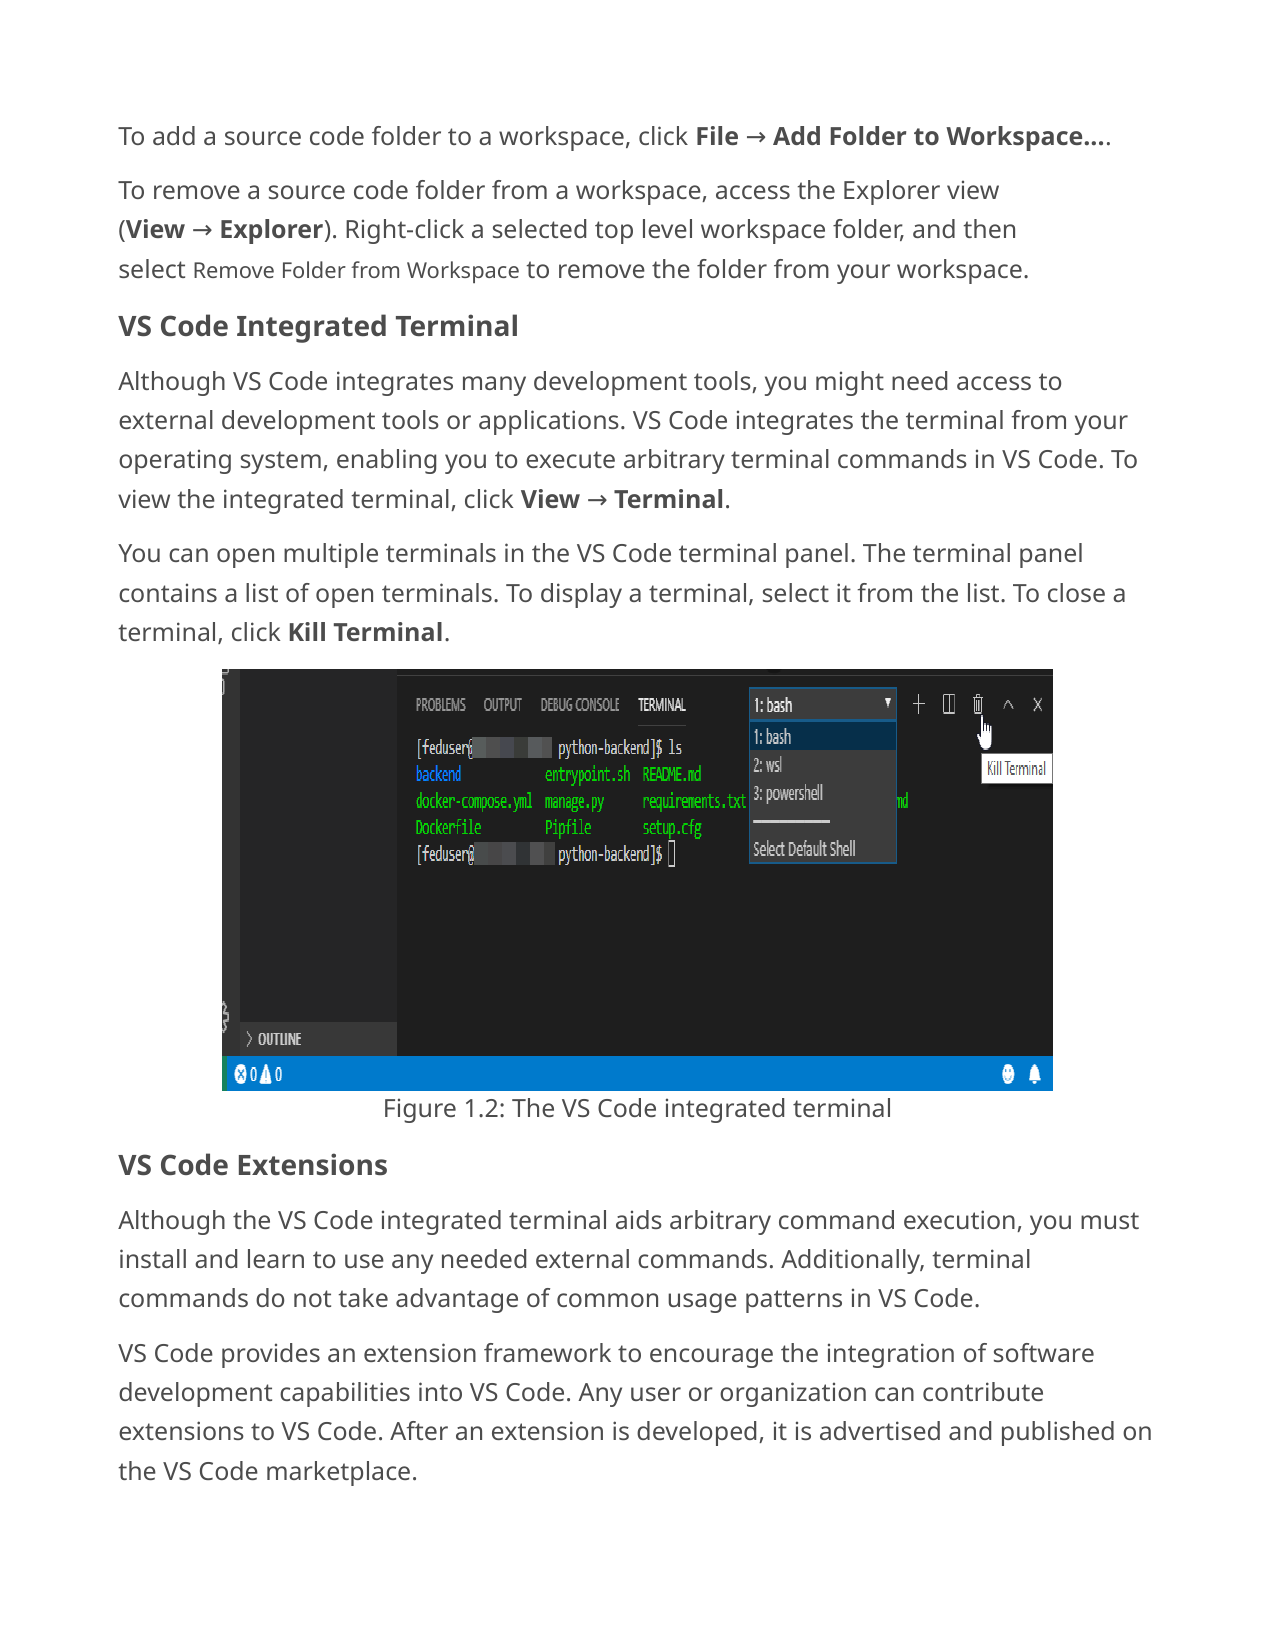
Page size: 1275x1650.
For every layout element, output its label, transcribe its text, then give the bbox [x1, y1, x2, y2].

text To remove a source code folder from a workspace, access the Explorer view (View → Explorer). Right-click a selected top level workspace folder, and then select Remove Folder from Workspace to remove the folder from your workspace. [118, 173, 1157, 285]
subtitle VS Code Extensions [118, 1145, 1157, 1183]
text Figure 1.2: The VS Code integrated terminal [118, 1091, 1157, 1125]
subtitle VS Code Integrated Terminal [118, 306, 1157, 344]
text You can open multiple terminals in the VS Code terminal panel. The terminal panel contains a list of open terminals. To display a terminal, select it from the list. To close a terminal, click Kill Terminal. [118, 536, 1157, 648]
picture [222, 669, 1053, 1091]
text Although the VS Code integrated terminal aids arbitrary command execution, you must install and learn to use any needed external commands. Additionally, terminal commands do not take advantage of common usage patterns in VS Code. [118, 1202, 1157, 1315]
text To add a source code folder to a workspace, click File → Add Folder to Workspace.... [118, 118, 1157, 152]
text VS Code provides an extension framework to encourage the integration of software development capabilities into VS Code. Any user or organization can contribute extensions to VS Code. After an extension is developed, it is advertised and published on the VS Code marketplace. [118, 1336, 1157, 1487]
text Although VS Code integrates many development tools, you might need access to external development tools or applications. VS Code integrates the terminal from your operating system, enabling you to execute arbitrary terminal commands in VS Code. To view the integrated terminal, click View → Terminal. [118, 364, 1157, 515]
